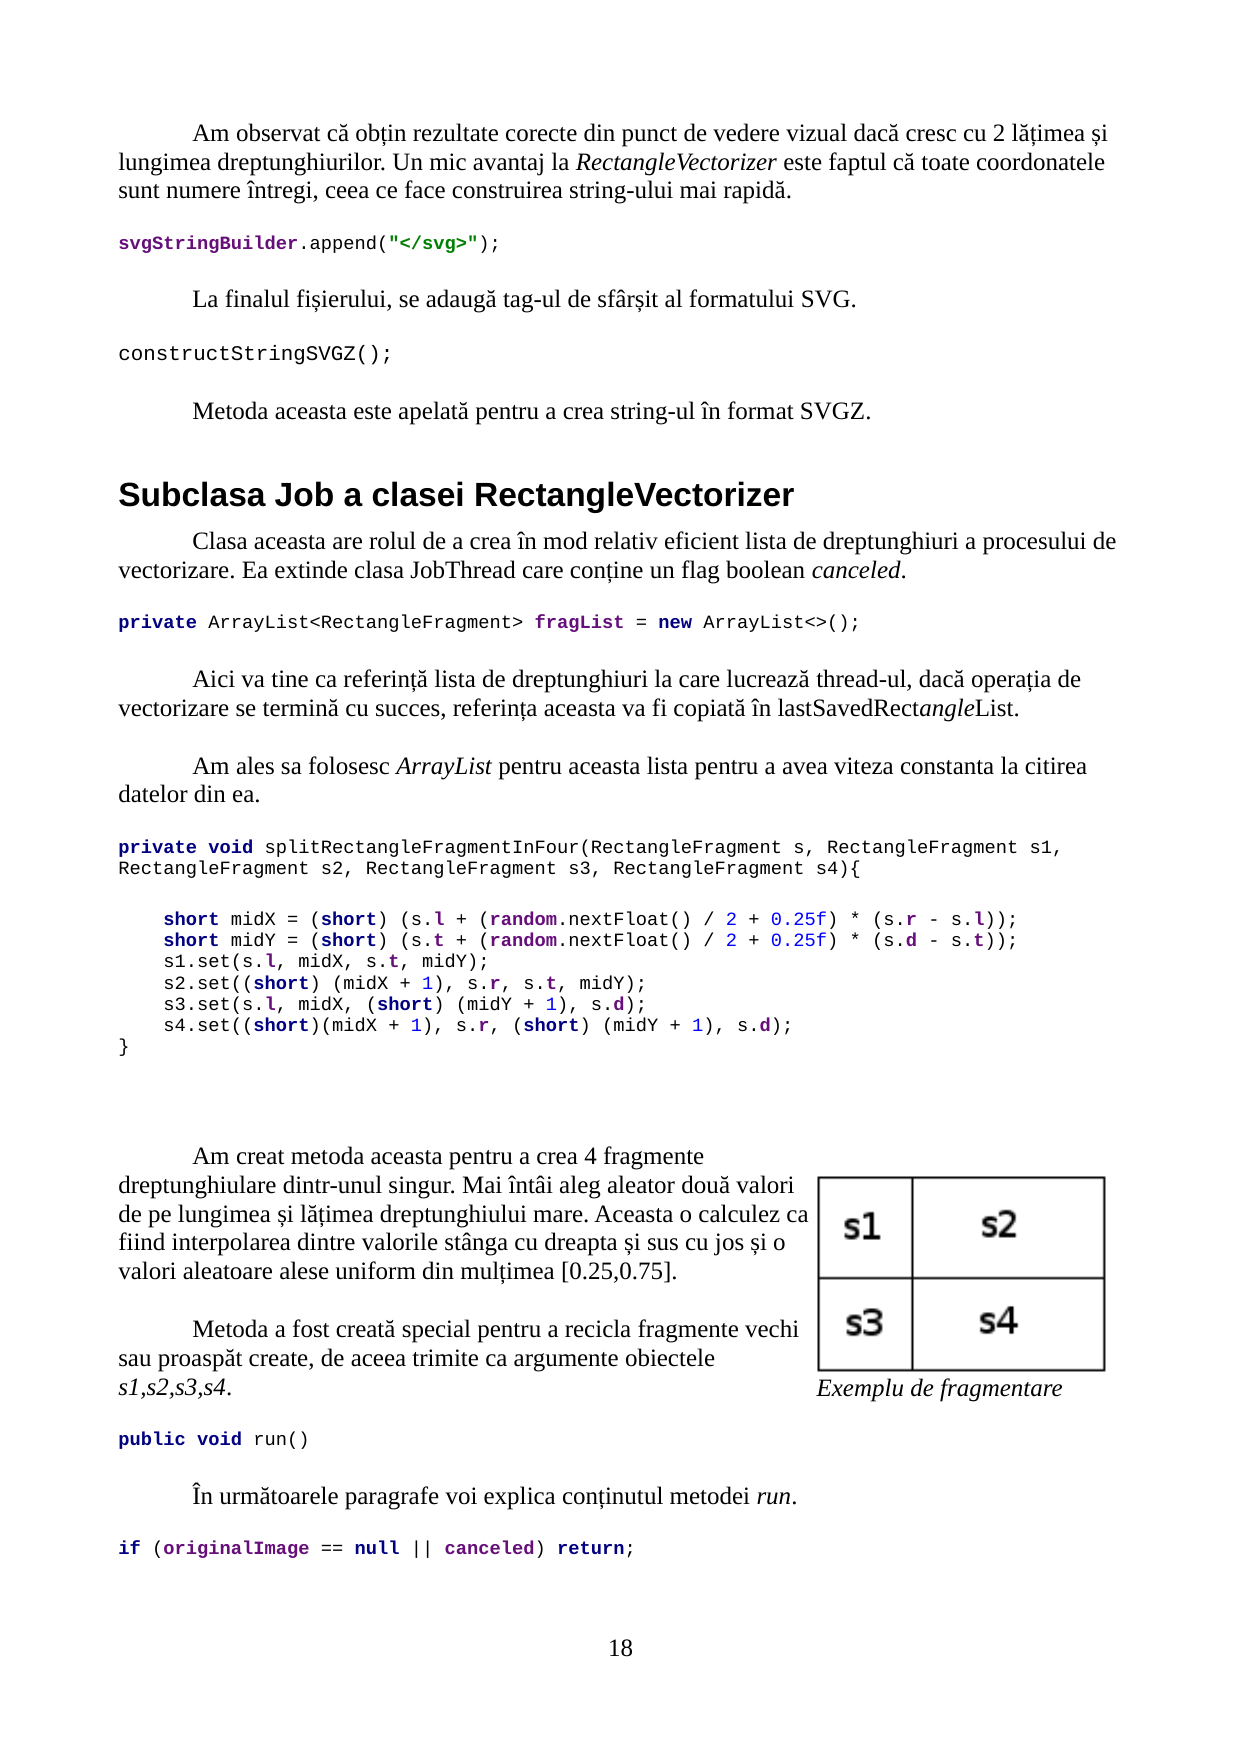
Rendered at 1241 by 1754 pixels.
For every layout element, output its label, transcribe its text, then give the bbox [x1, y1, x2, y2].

text Am ales sa folosesc ArrayList pentru aceasta lista pentru a avea viteza constanta la citirea datelor din ea. [118, 751, 1122, 808]
text private void splitRectangleFragmentInFour(RectangleFragment s, RectangleFragment s1, RectangleFragment s2, RectangleFragment s3, RectangleFragment s4){ [118, 838, 1122, 880]
text short midY = (short) (s.t + (random.nextFloat() / 2 + 0.25f) * (s.d - s.t)); [118, 931, 1122, 952]
text Am observat că obțin rezultate corecte din punct de vedere vizual dacă cresc cu 2 lățimea și lungimea dreptunghiurilor. Un mic avantaj la RectangleVectorizer este faptul că toate coordonatele sunt numere întregi, ceea ce face construirea string-ului mai rapidă. [118, 118, 1122, 204]
text La finalul fișierului, se adaugă tag-ul de sfârșit al formatului SVG. [118, 284, 1122, 313]
text Clasa aceasta are rolul de a crea în mod relativ eficient lista de dreptunghiuri a procesului de vectorizare. Ea extinde clasa JobThread care conține un flag boolean canceled. [118, 526, 1122, 584]
text Metoda aceasta este apelată pentru a crea string-ul în format SVGZ. [118, 396, 1122, 425]
text public void run() [118, 1430, 1122, 1451]
text short midX = (short) (s.l + (random.nextFloat() / 2 + 0.25f) * (s.r - s.l)); [118, 910, 1122, 931]
picture [816, 1175, 1108, 1374]
text private ArrayList<RectangleFragment> fragList = new ArrayList<>(); [118, 613, 1122, 634]
text Aici va tine ca referință lista de dreptunghiuri la care lucrează thread-ul, dacă operația de vectorizare se termină cu succes, referința aceasta va fi copiată în lastSavedRectangleList. [118, 664, 1122, 721]
text Metoda a fost creată special pentru a recicla fragmente vechi sau proaspăt create, de aceea trimite ca argumente obiectele s1,s2,s3,s4. [118, 1314, 816, 1401]
text s1.set(s.l, midX, s.t, midY); [118, 952, 1122, 973]
text Am creat metoda aceasta pentru a crea 4 fragmente dreptunghiulare dintr-unul singur. Mai întâi aleg aleator două valori de pe lungimea și lățimea dreptunghiului mare. Aceasta o calculez ca fiind interpolarea dintre valorile stânga cu dreapta și sus cu jos și o valori aleatoare alese uniform din mulțimea [0.25,0.75]. [118, 1141, 1122, 1285]
text Exemplu de fragmentare [816, 1374, 1108, 1402]
text } [118, 1037, 1122, 1058]
text s2.set((short) (midX + 1), s.r, s.t, midY); [118, 973, 1122, 995]
text s3.set(s.l, midX, (short) (midY + 1), s.d); [118, 995, 1122, 1016]
text s4.set((short)(midX + 1), s.r, (short) (midY + 1), s.d); [118, 1016, 1122, 1037]
text svgStringBuilder.append("</svg>"); [118, 234, 1122, 255]
text if (originalImage == null || canceled) return; [118, 1539, 1122, 1560]
text În următoarele paragrafe voi explica conținutul metodei run. [118, 1481, 1122, 1509]
subtitle Subclasa Job a clasei RectangleVectorizer [118, 475, 1122, 514]
text constructStringSVGZ(); [118, 343, 1122, 366]
